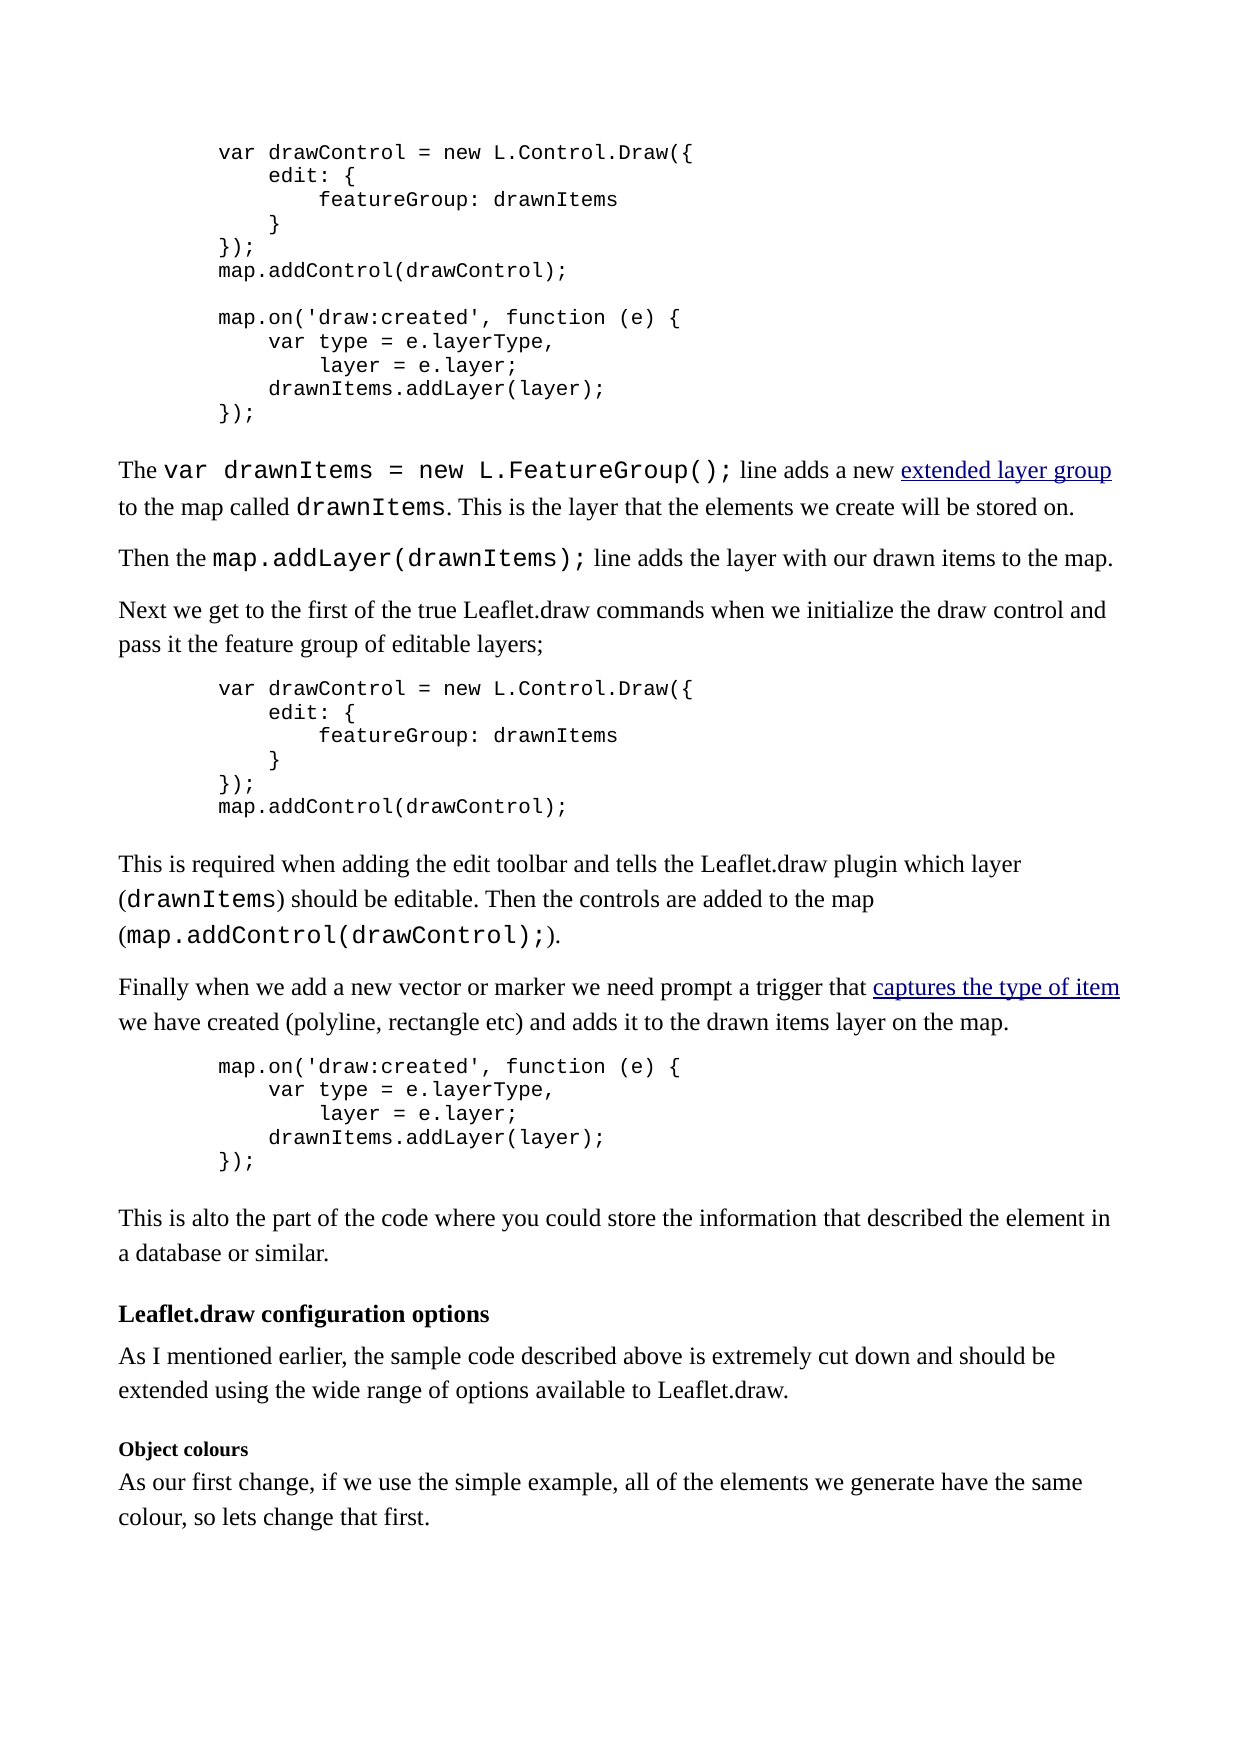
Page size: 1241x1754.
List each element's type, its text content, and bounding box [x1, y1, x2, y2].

text The var drawnItems = new L.FeatureGroup(); line adds a new extended layer group to the map called drawnItems. This is the layer that the elements we create will be stored on. [118, 455, 1122, 522]
text }); [118, 1150, 1122, 1174]
text drawnItems.addLayer(layer); [118, 378, 1122, 402]
text This is alto the part of the code where you could store the information that described the element in a database or similar. [118, 1203, 1122, 1267]
subtitle Leaflet.draw configuration options [118, 1299, 1122, 1328]
text map.addControl(drawControl); [118, 260, 1122, 284]
text }); [118, 236, 1122, 260]
text map.addControl(drawControl); [118, 796, 1122, 820]
text drawnItems.addLayer(layer); [118, 1127, 1122, 1150]
text featureGroup: drawnItems [118, 189, 1122, 213]
text }); [118, 402, 1122, 426]
text Finally when we add a new vector or marker we need prompt a trigger that captures the type of item we have created (polyline, rectangle etc) and adds it to the drawn items layer on the map. [118, 972, 1122, 1035]
text edit: { [118, 165, 1122, 189]
text layer = e.layer; [118, 1103, 1122, 1127]
text Next we get to the first of the true Leaflet.draw commands when we initialize the draw control and pass it the feature group of editable layers; [118, 595, 1122, 658]
text map.on('draw:created', function (e) { [118, 307, 1122, 331]
text var type = e.layerType, [118, 1079, 1122, 1103]
text var drawControl = new L.Control.Draw({ [118, 678, 1122, 702]
text featureGroup: drawnItems [118, 726, 1122, 749]
text As our first change, if we use the simple example, all of the elements we generate have the same colour, so lets change that first. [118, 1467, 1122, 1530]
text var type = e.layerType, [118, 331, 1122, 354]
text } [118, 213, 1122, 236]
text edit: { [118, 702, 1122, 726]
subtitle Object colours [118, 1437, 1122, 1461]
text }); [118, 773, 1122, 796]
text layer = e.layer; [118, 354, 1122, 378]
text var drawControl = new L.Control.Draw({ [118, 142, 1122, 165]
text Then the map.addLayer(drawnItems); line adds the layer with our drawn items to the map. [118, 543, 1122, 574]
text This is required when adding the edit toolbar and tells the Leaflet.draw plugin which layer (drawnItems) should be editable. Then the controls are added to the map (map.addControl(drawControl);). [118, 849, 1122, 951]
text } [118, 749, 1122, 773]
text As I mentioned earlier, the sample code described above is extremely cut down and should be extended using the wide range of options available to Leaflet.draw. [118, 1341, 1122, 1404]
text map.on('draw:created', function (e) { [118, 1056, 1122, 1079]
